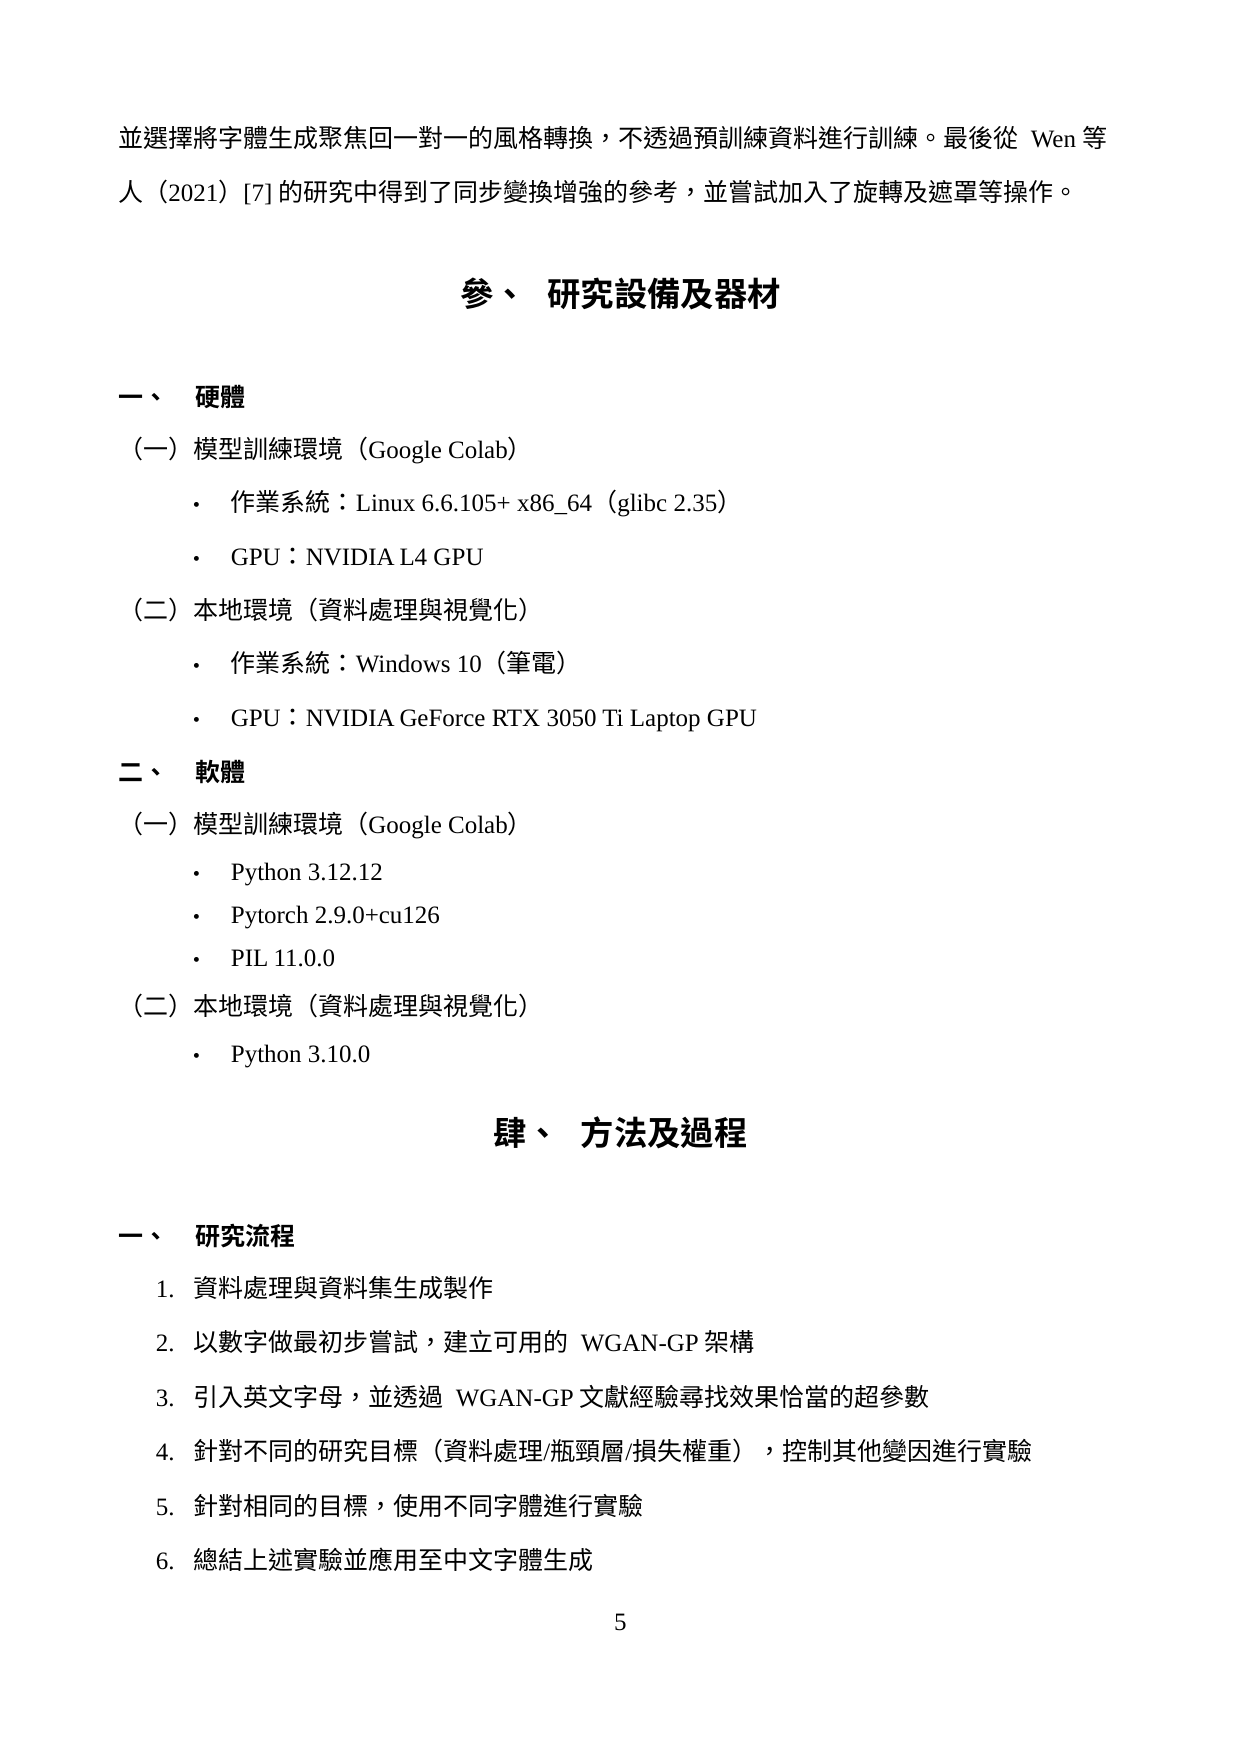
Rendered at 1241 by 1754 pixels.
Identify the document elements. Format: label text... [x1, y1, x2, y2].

subtitle 研究設備及器材 [118, 268, 1122, 316]
list 作業系統：Windows 10（筆電） [193, 643, 1122, 679]
list Pytorch 2.9.0+cu126 [193, 900, 1122, 929]
subtitle 本地環境（資料處理與視覺化） [118, 986, 1122, 1023]
subtitle 模型訓練環境（Google Colab） [118, 804, 1122, 841]
list 針對不同的研究目標（資料處理/瓶頸層/損失權重），控制其他變因進行實驗 [156, 1432, 1122, 1468]
subtitle 模型訓練環境（Google Colab） [118, 429, 1122, 466]
subtitle 軟體 [118, 752, 1122, 788]
list Python 3.12.12 [193, 857, 1122, 886]
list Python 3.10.0 [193, 1039, 1122, 1068]
list 針對相同的目標，使用不同字體進行實驗 [156, 1486, 1122, 1522]
list 資料處理與資料集生成製作 [156, 1268, 1122, 1305]
subtitle 硬體 [118, 377, 1122, 413]
list GPU：NVIDIA GeForce RTX 3050 Ti Laptop GPU [193, 698, 1122, 734]
subtitle 方法及過程 [118, 1107, 1122, 1155]
text 本研究考慮到 GAN 在圖像生成的優勢以及他的不穩定性，決定使用 WGAN-GP 這個較為穩定的架構進行實作。並參考前人的研究，借鑒了 Pix2pix 的編解碼器以及雙損失函數（L1 損失 & 對抗損失）架構，並且為了簡化模型複雜度並聚焦於 WGAN-GP 本身的潛力探討，選擇不採用 U-Net 的跳躍連接機制。另外也在 zi2zi 中看見了中文字體生成的可行性，並選擇將字體生成聚焦回一對一的風格轉換，不透過預訓練資料進行訓練。最後從 Wen 等人（2021）[7] 的研究中得到了同步變換增強的參考，並嘗試加入了旋轉及遮罩等操作。 [118, 118, 1122, 209]
list PIL 11.0.0 [193, 943, 1122, 972]
list 引入英文字母，並透過 WGAN-GP 文獻經驗尋找效果恰當的超參數 [156, 1377, 1122, 1413]
list 作業系統：Linux 6.6.105+ x86_64（glibc 2.35） [193, 482, 1122, 518]
subtitle 本地環境（資料處理與視覺化） [118, 591, 1122, 627]
list GPU：NVIDIA L4 GPU [193, 536, 1122, 573]
list 總結上述實驗並應用至中文字體生成 [156, 1540, 1122, 1577]
subtitle 研究流程 [118, 1216, 1122, 1252]
list 以數字做最初步嘗試，建立可用的 WGAN-GP 架構 [156, 1323, 1122, 1359]
